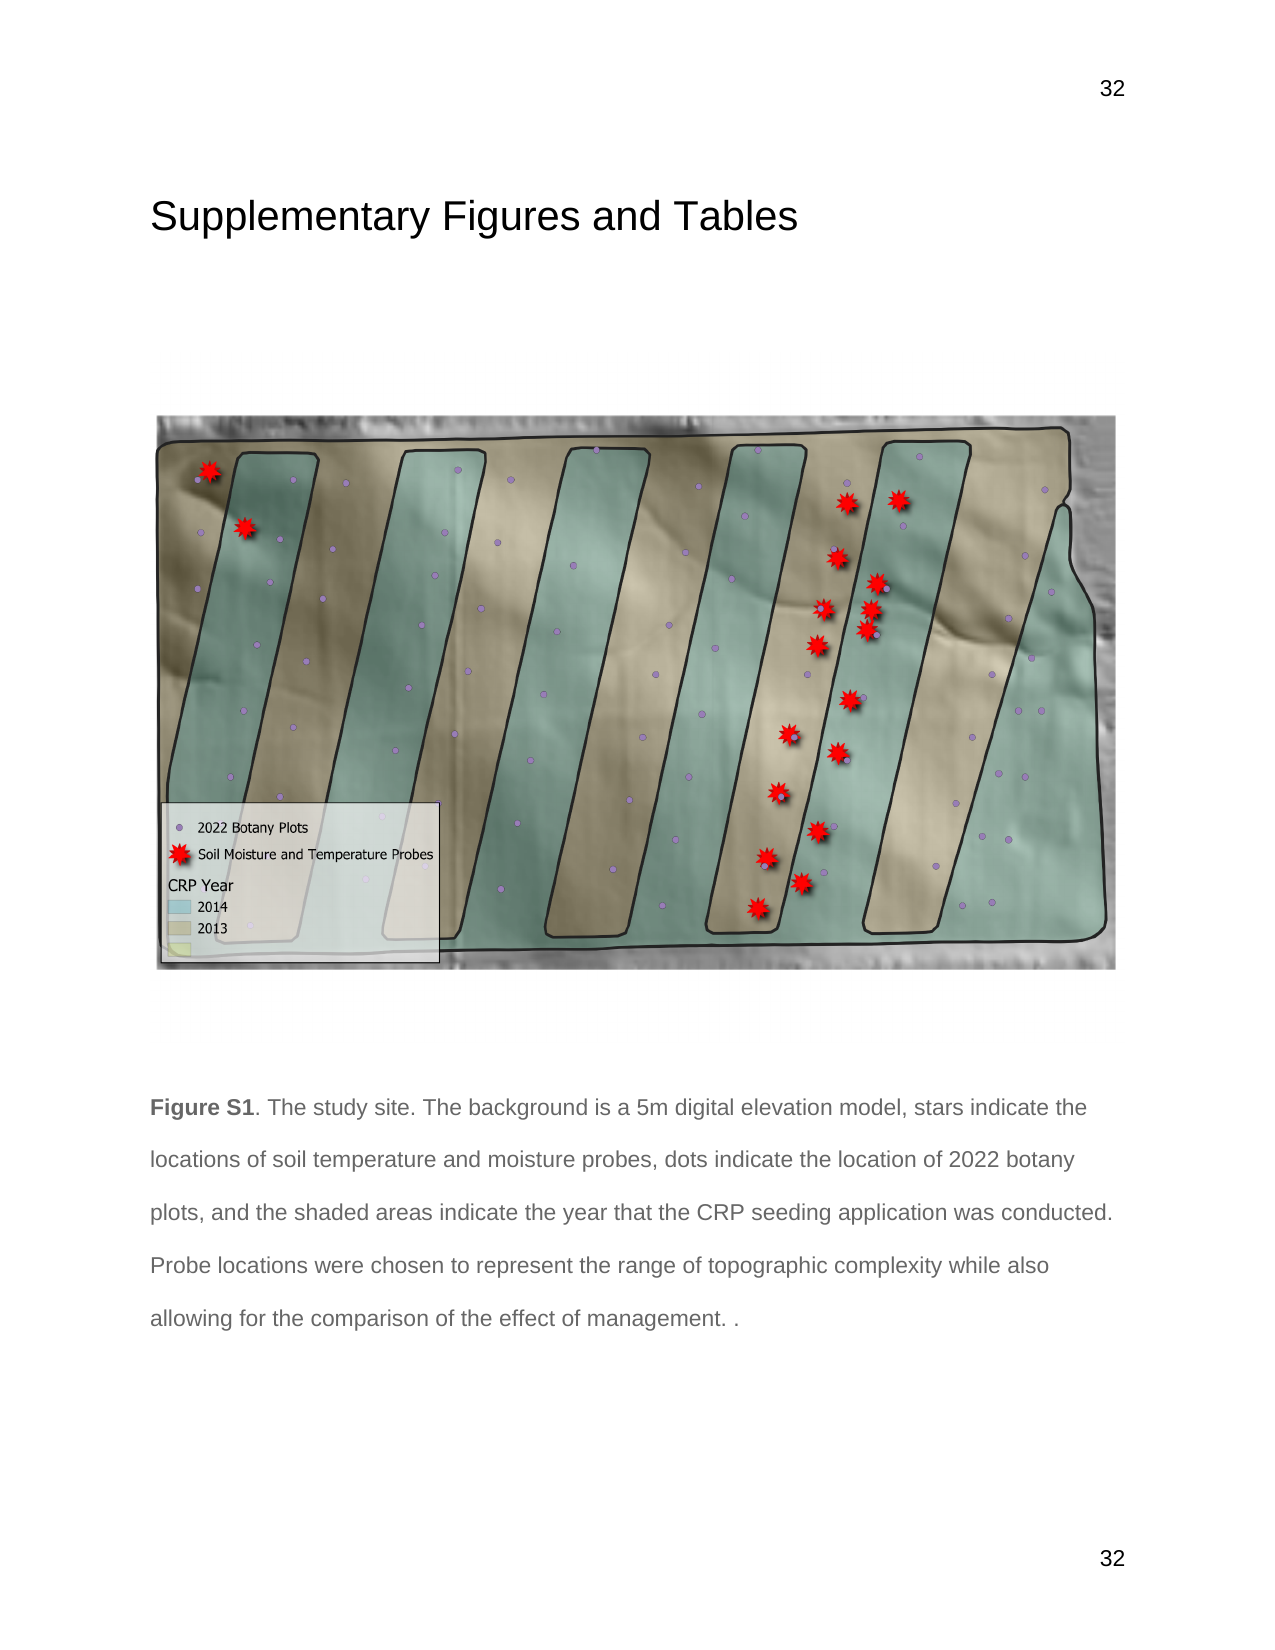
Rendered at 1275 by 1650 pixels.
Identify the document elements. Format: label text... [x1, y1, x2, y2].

subtitle Supplementary Figures and Tables [150, 192, 1125, 239]
subtitle Figure S1. The study site. The background is a 5m digital elevation model, stars indicate the locations of soil temperature and moisture probes, dots indicate the location of 2022 botany plots, and the shaded areas indicate the year that the CRP seeding application was conducted. Probe locations were chosen to represent the range of topographic complexity while also allowing for the comparison of the effect of management. . [150, 1094, 1125, 1331]
picture [150, 352, 1125, 1043]
